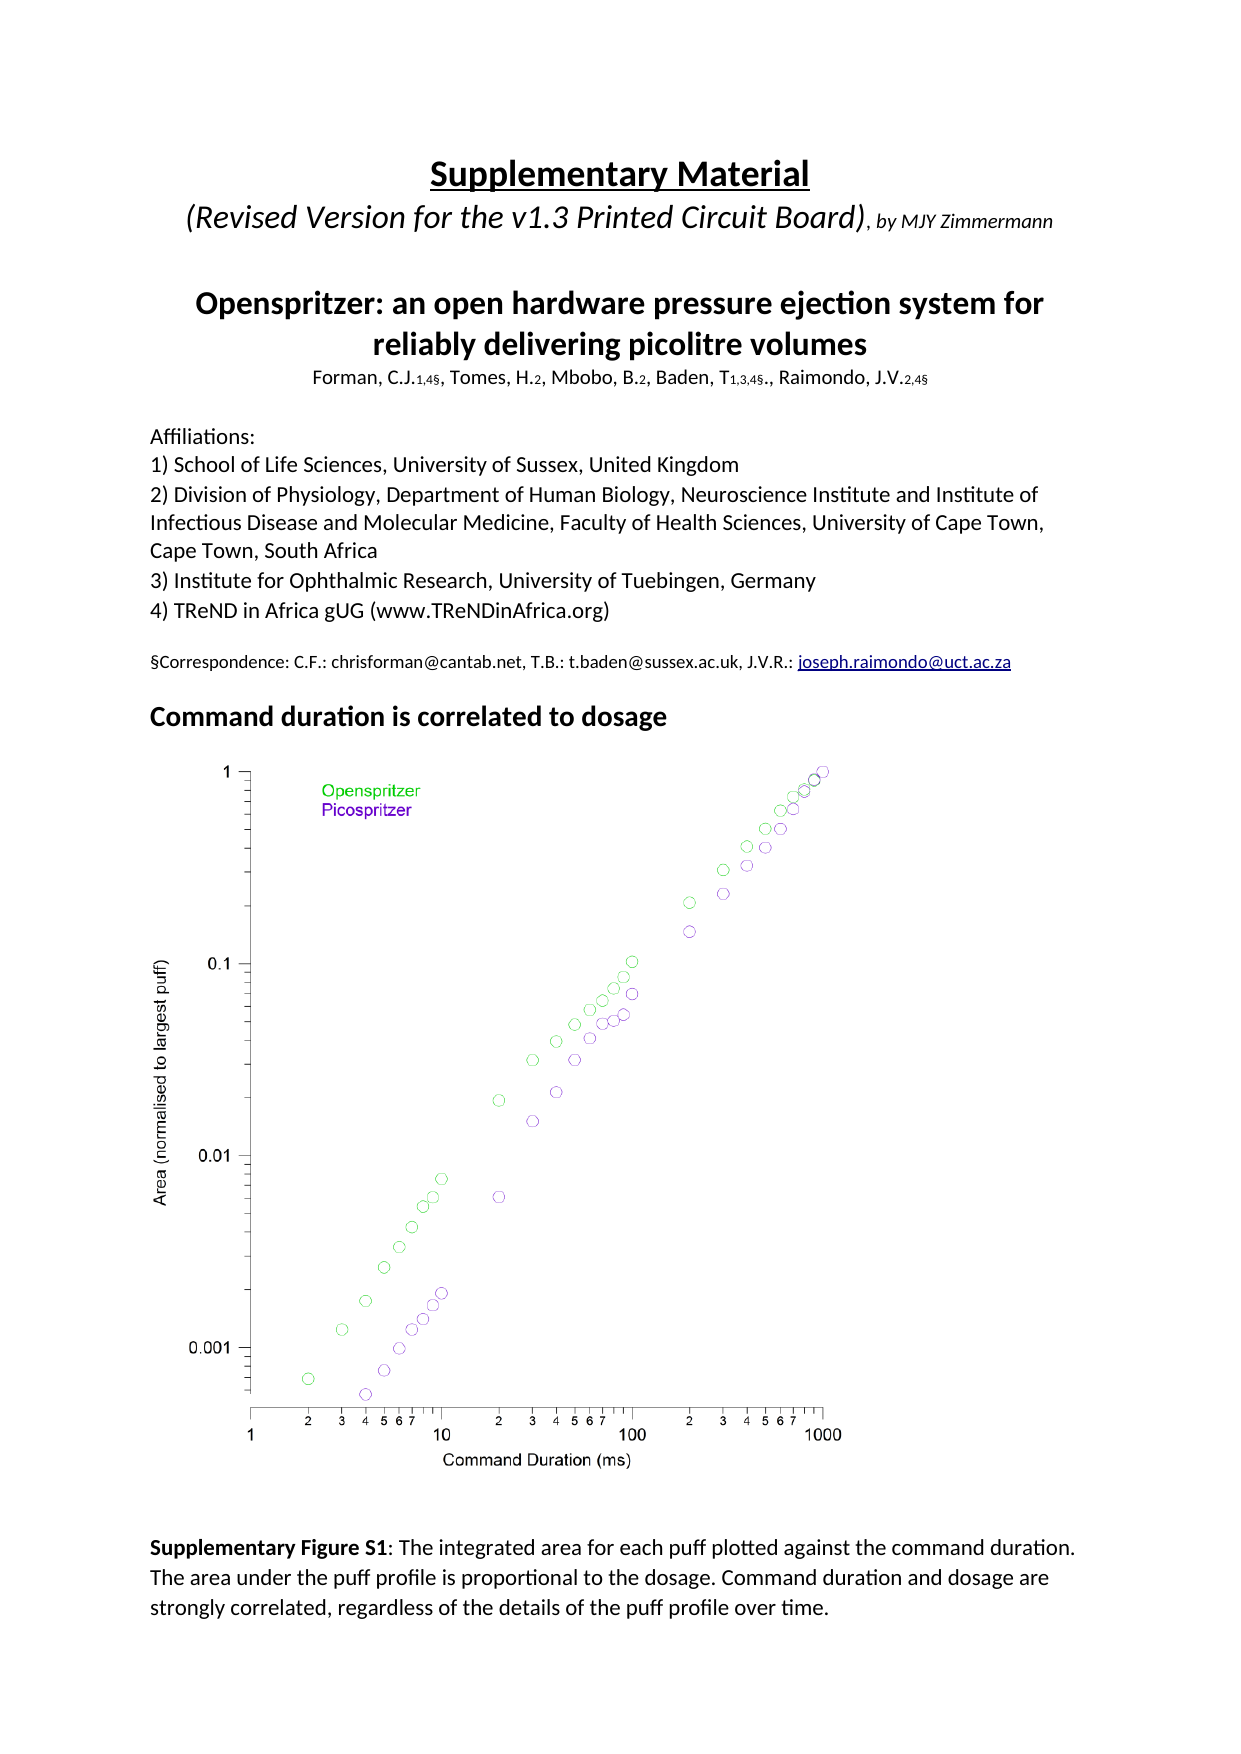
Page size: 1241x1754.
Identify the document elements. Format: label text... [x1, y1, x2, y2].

text Supplementary Material [150, 150, 1090, 196]
text Openspritzer: an open hardware pressure ejection system for reliably delivering picolitre volumes [150, 282, 1090, 364]
text (Revised Version for the v1.3 Printed Circuit Board), by MJY Zimmermann [150, 196, 1090, 237]
text 3) Institute for Ophthalmic Research, University of Tuebingen, Germany [150, 566, 1090, 594]
text 2) Division of Physiology, Department of Human Biology, Neuroscience Institute and Institute of Infectious Disease and Molecular Medicine, Faculty of Health Sciences, University of Cape Town, Cape Town, South Africa [150, 480, 1090, 564]
text Command duration is correlated to dosage [150, 698, 1090, 734]
text 1) School of Life Sciences, University of Sussex, United Kingdom [150, 450, 1090, 478]
text 4) TReND in Africa gUG (www.TReNDinAfrica.org) [150, 596, 1090, 624]
text Affiliations: [150, 422, 1090, 450]
text Supplementary Figure S1: The integrated area for each puff plotted against the command duration. The area under the puff profile is proportional to the dosage. Command duration and dosage are strongly correlated, regardless of the details of the puff profile over time. [150, 1533, 1090, 1621]
text Forman, C.J.1,4§, Tomes, H.2, Mbobo, B.2, Baden, T1,3,4§., Raimondo, J.V.2,4§ [150, 364, 1090, 389]
text §Correspondence: C.F.: chrisforman@cantab.net, T.B.: t.baden@sussex.ac.uk, J.V.R.: joseph.raimondo@uct.ac.za [150, 650, 1090, 673]
